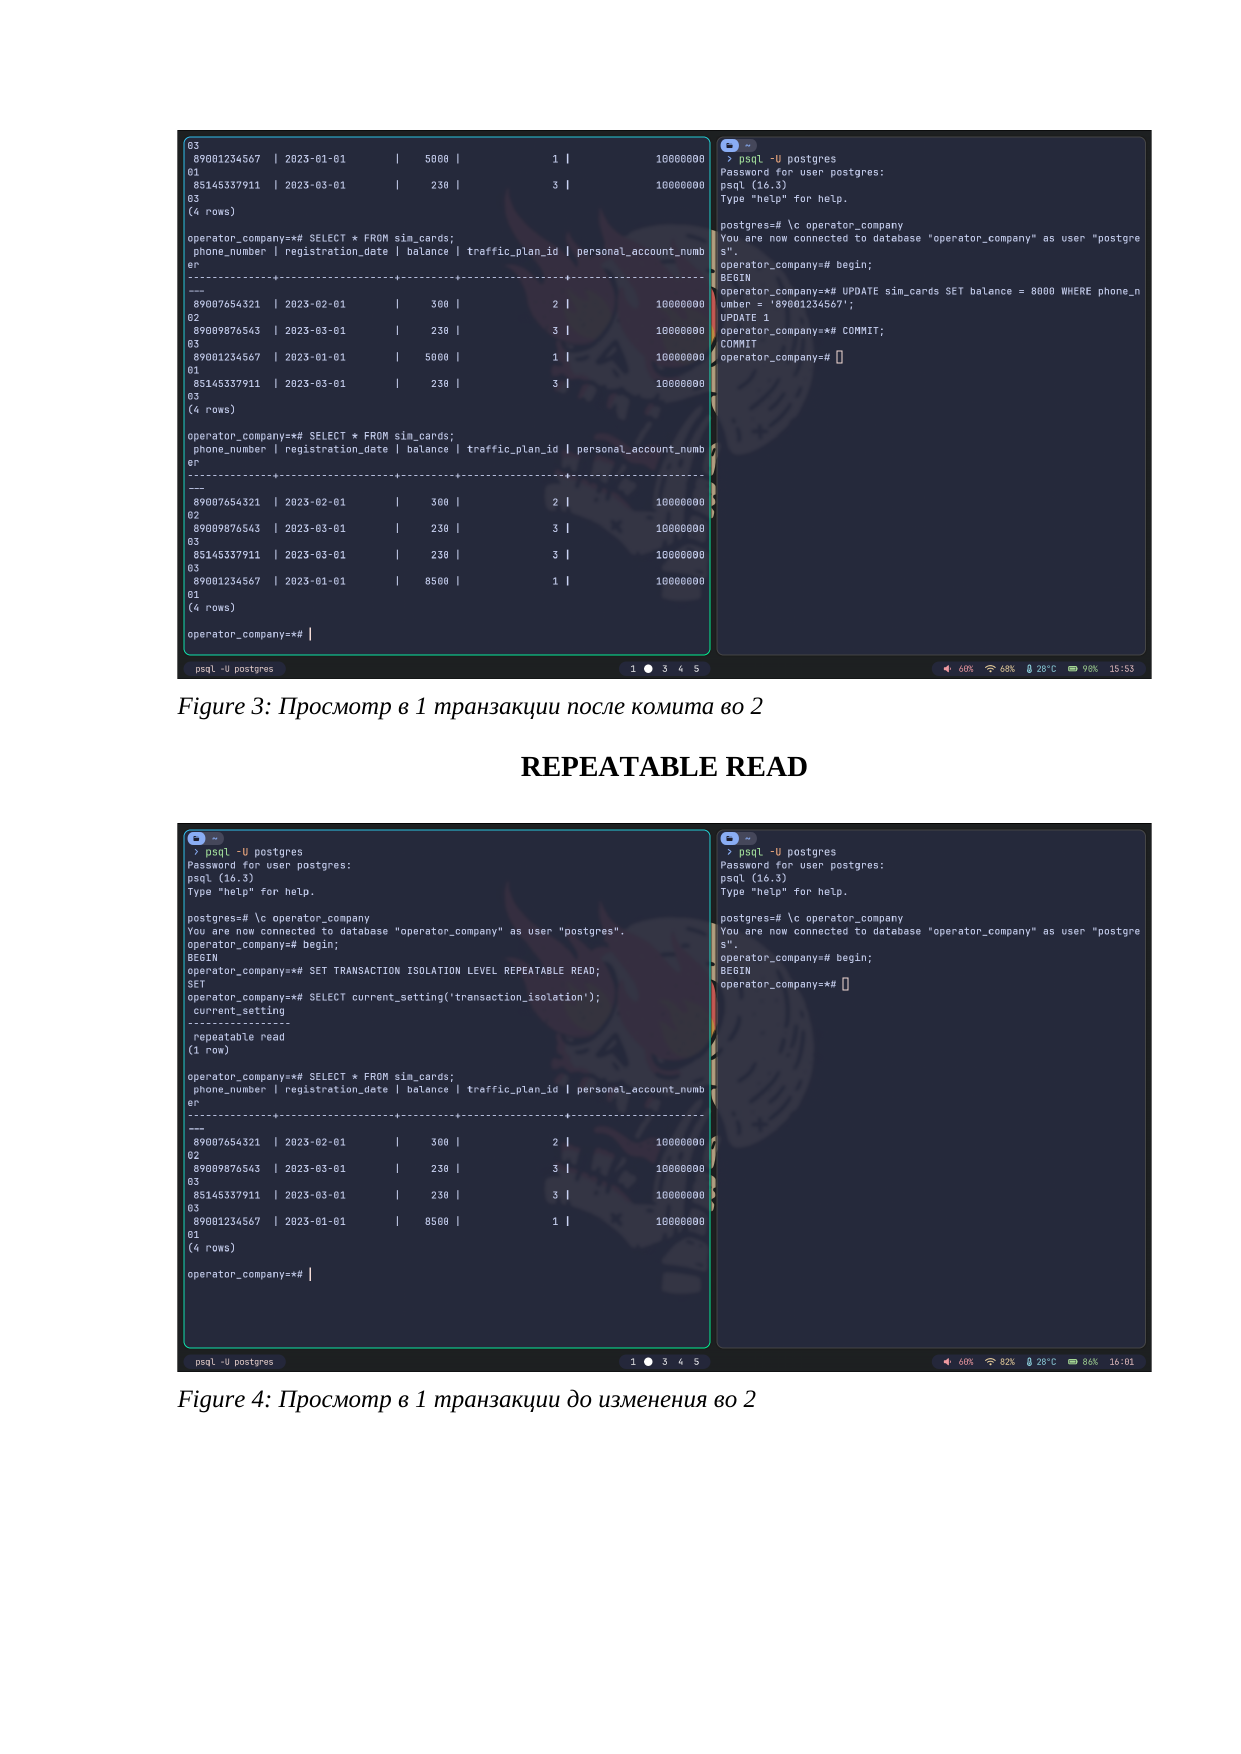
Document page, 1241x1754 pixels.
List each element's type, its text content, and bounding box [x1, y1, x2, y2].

picture [177, 823, 1152, 1372]
text REPEATABLE READ [177, 749, 1152, 782]
picture [177, 130, 1152, 679]
text Figure 4: Просмотр в 1 транзакции до изменения во 2 [177, 1372, 1152, 1413]
text Figure 3: Просмотр в 1 транзакции после комита во 2 [177, 679, 1152, 720]
